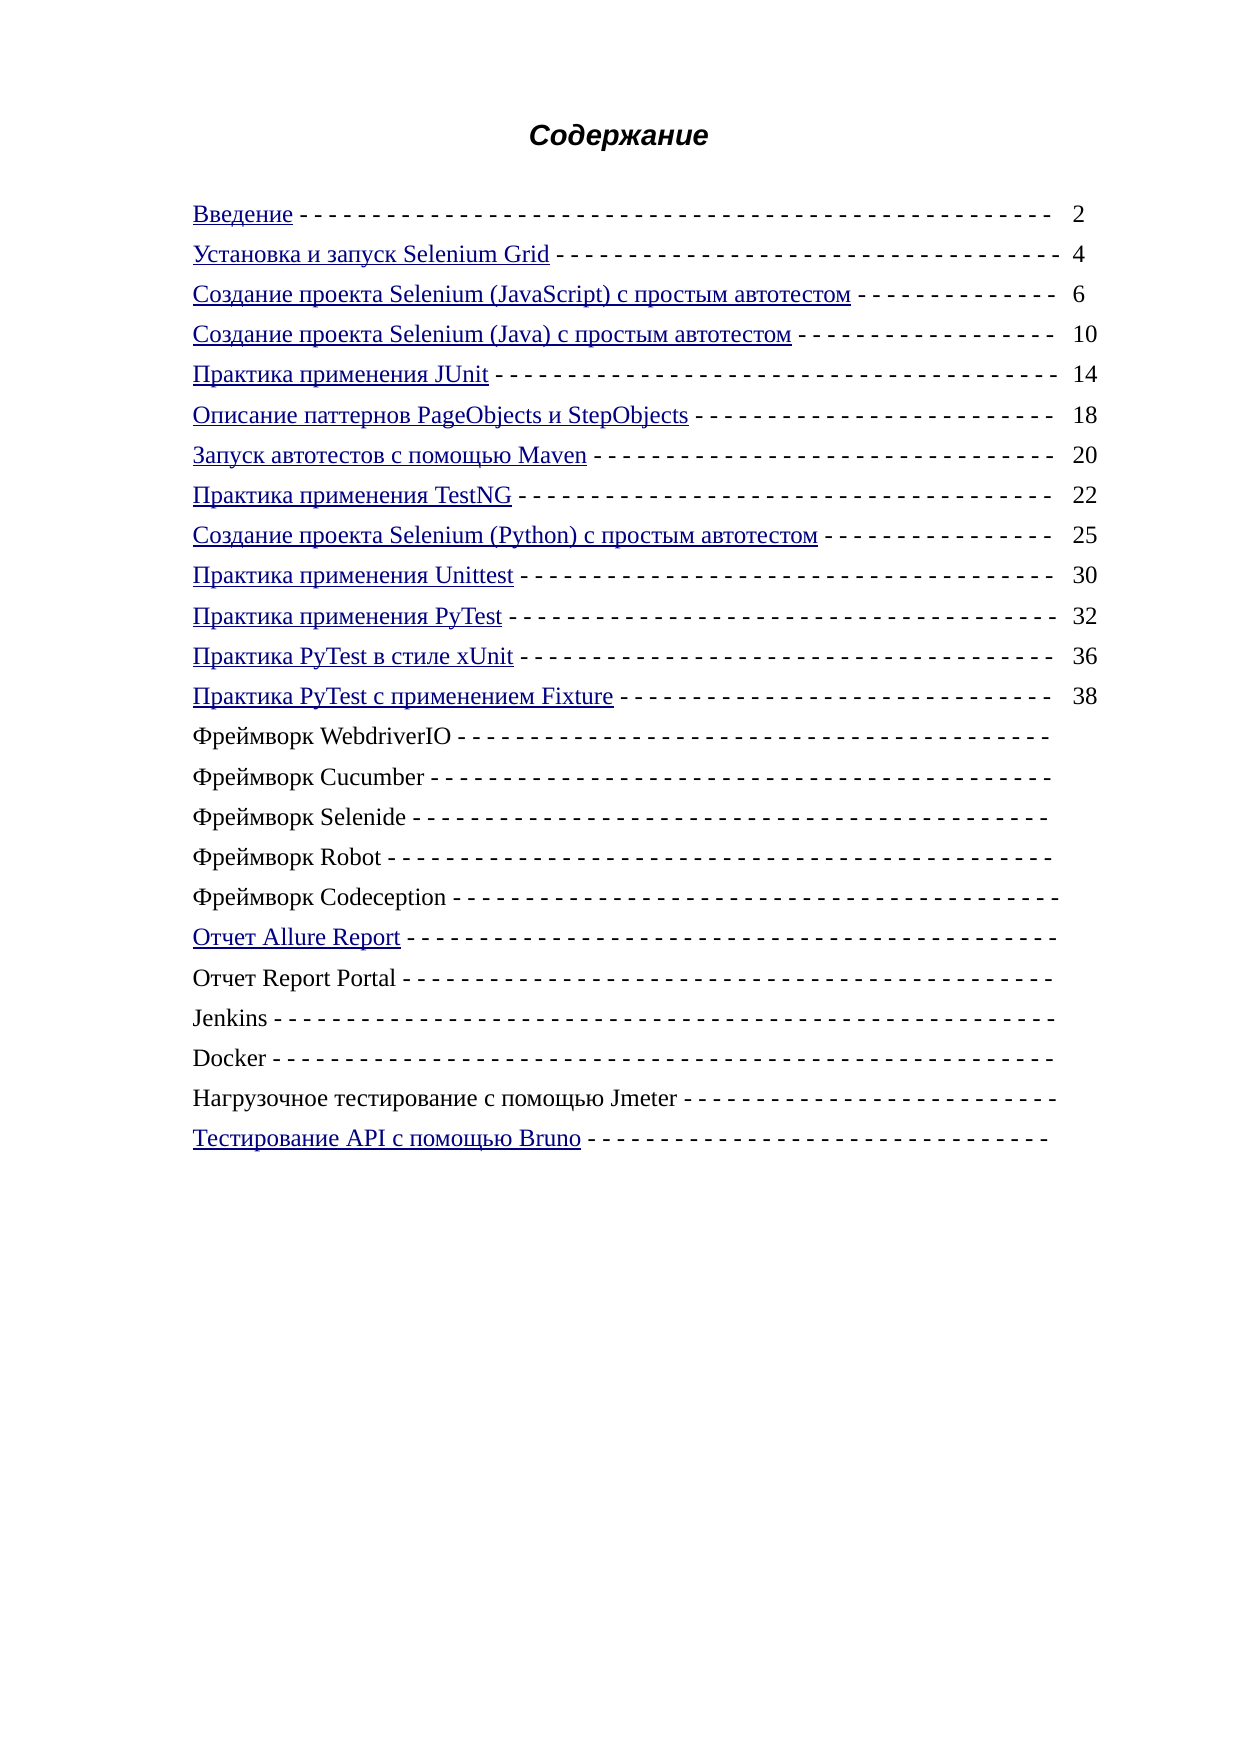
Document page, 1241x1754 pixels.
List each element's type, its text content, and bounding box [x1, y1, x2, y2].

table_cell [118, 515, 187, 555]
table_cell Отчет Report Portal - - - - - - - - - - - - - - - - - - - - - - - - - - - - - - - - - - - - - - - - - - - - - [187, 957, 1066, 997]
table_cell [118, 836, 187, 876]
table_cell [118, 796, 187, 836]
table_cell [1066, 1118, 1122, 1158]
table_cell Практика применения PyTest - - - - - - - - - - - - - - - - - - - - - - - - - - - - - - - - - - - - - - [187, 595, 1066, 635]
table_cell [118, 595, 187, 635]
table_cell 14 [1066, 354, 1122, 394]
table_cell Тестирование API с помощью Bruno - - - - - - - - - - - - - - - - - - - - - - - - - - - - - - - - [187, 1118, 1066, 1158]
table_cell [1066, 836, 1122, 876]
table_cell [118, 876, 187, 917]
table_cell Фреймворк Selenide - - - - - - - - - - - - - - - - - - - - - - - - - - - - - - - - - - - - - - - - - - - - [187, 796, 1066, 836]
table_cell [1066, 716, 1122, 756]
table_cell [118, 1078, 187, 1118]
table_cell Отчет Allure Report - - - - - - - - - - - - - - - - - - - - - - - - - - - - - - - - - - - - - - - - - - - - - [187, 917, 1066, 957]
table_cell [118, 917, 187, 957]
table_cell Docker - - - - - - - - - - - - - - - - - - - - - - - - - - - - - - - - - - - - - - - - - - - - - - - - - - - - - - [187, 1037, 1066, 1077]
table_cell [118, 997, 187, 1037]
table_cell 36 [1066, 635, 1122, 675]
table_cell Практика применения JUnit - - - - - - - - - - - - - - - - - - - - - - - - - - - - - - - - - - - - - - - [187, 354, 1066, 394]
table_cell [1066, 957, 1122, 997]
table_cell 25 [1066, 515, 1122, 555]
table_cell 20 [1066, 434, 1122, 474]
table_cell [118, 394, 187, 434]
table_cell Фреймворк Codeception - - - - - - - - - - - - - - - - - - - - - - - - - - - - - - - - - - - - - - - - - - [187, 876, 1066, 917]
table_cell Установка и запуск Selenium Grid - - - - - - - - - - - - - - - - - - - - - - - - - - - - - - - - - - - [187, 233, 1066, 273]
table_cell Практика PyTest в стиле xUnit - - - - - - - - - - - - - - - - - - - - - - - - - - - - - - - - - - - - - [187, 635, 1066, 675]
table_cell [118, 354, 187, 394]
table_cell [1066, 796, 1122, 836]
table_cell [118, 434, 187, 474]
table_cell [1066, 876, 1122, 917]
table_cell Практика применения TestNG - - - - - - - - - - - - - - - - - - - - - - - - - - - - - - - - - - - - - [187, 474, 1066, 514]
table_cell [1066, 997, 1122, 1037]
table_cell [118, 957, 187, 997]
table_cell [118, 233, 187, 273]
table_cell [118, 555, 187, 595]
table_cell Фреймворк Robot - - - - - - - - - - - - - - - - - - - - - - - - - - - - - - - - - - - - - - - - - - - - - - [187, 836, 1066, 876]
table_cell 32 [1066, 595, 1122, 635]
table_cell Jenkins - - - - - - - - - - - - - - - - - - - - - - - - - - - - - - - - - - - - - - - - - - - - - - - - - - - - - - [187, 997, 1066, 1037]
table_cell [118, 314, 187, 354]
table_cell Создание проекта Selenium (JavaScript) с простым автотестом - - - - - - - - - - - - - - [187, 273, 1066, 313]
table_cell [118, 474, 187, 514]
table_cell [1066, 1037, 1122, 1077]
table_cell 6 [1066, 273, 1122, 313]
table_cell Нагрузочное тестирование с помощью Jmeter - - - - - - - - - - - - - - - - - - - - - - - - - - [187, 1078, 1066, 1118]
table_cell [1066, 917, 1122, 957]
table_cell Создание проекта Selenium (Python) с простым автотестом - - - - - - - - - - - - - - - - [187, 515, 1066, 555]
table_cell 30 [1066, 555, 1122, 595]
table_cell [118, 273, 187, 313]
table_cell 22 [1066, 474, 1122, 514]
table_cell [118, 635, 187, 675]
table_cell Фреймворк Cucumber - - - - - - - - - - - - - - - - - - - - - - - - - - - - - - - - - - - - - - - - - - - [187, 756, 1066, 796]
table_cell [118, 675, 187, 716]
table_cell Описание паттернов PageObjects и StepObjects - - - - - - - - - - - - - - - - - - - - - - - - - [187, 394, 1066, 434]
table_header 2 [1066, 193, 1122, 233]
table_cell 10 [1066, 314, 1122, 354]
table_cell Практика применения Unittest - - - - - - - - - - - - - - - - - - - - - - - - - - - - - - - - - - - - - [187, 555, 1066, 595]
table_cell 18 [1066, 394, 1122, 434]
table_cell [1066, 756, 1122, 796]
table_cell [118, 1037, 187, 1077]
table_cell [1066, 1078, 1122, 1118]
table_header Введение - - - - - - - - - - - - - - - - - - - - - - - - - - - - - - - - - - - - - - - - - - - - - - - - - - - - [187, 193, 1066, 233]
table_cell Фреймворк WebdriverIO - - - - - - - - - - - - - - - - - - - - - - - - - - - - - - - - - - - - - - - - - [187, 716, 1066, 756]
table_header [118, 193, 187, 233]
table_cell [118, 716, 187, 756]
subtitle Содержание [118, 118, 1122, 152]
table_cell Запуск автотестов с помощью Maven - - - - - - - - - - - - - - - - - - - - - - - - - - - - - - - - [187, 434, 1066, 474]
table_cell Практика PyTest с применением Fixture - - - - - - - - - - - - - - - - - - - - - - - - - - - - - - [187, 675, 1066, 716]
table_cell 38 [1066, 675, 1122, 716]
table_cell Создание проекта Selenium (Java) с простым автотестом - - - - - - - - - - - - - - - - - - [187, 314, 1066, 354]
table_cell [118, 756, 187, 796]
table_cell 4 [1066, 233, 1122, 273]
table_cell [118, 1118, 187, 1158]
